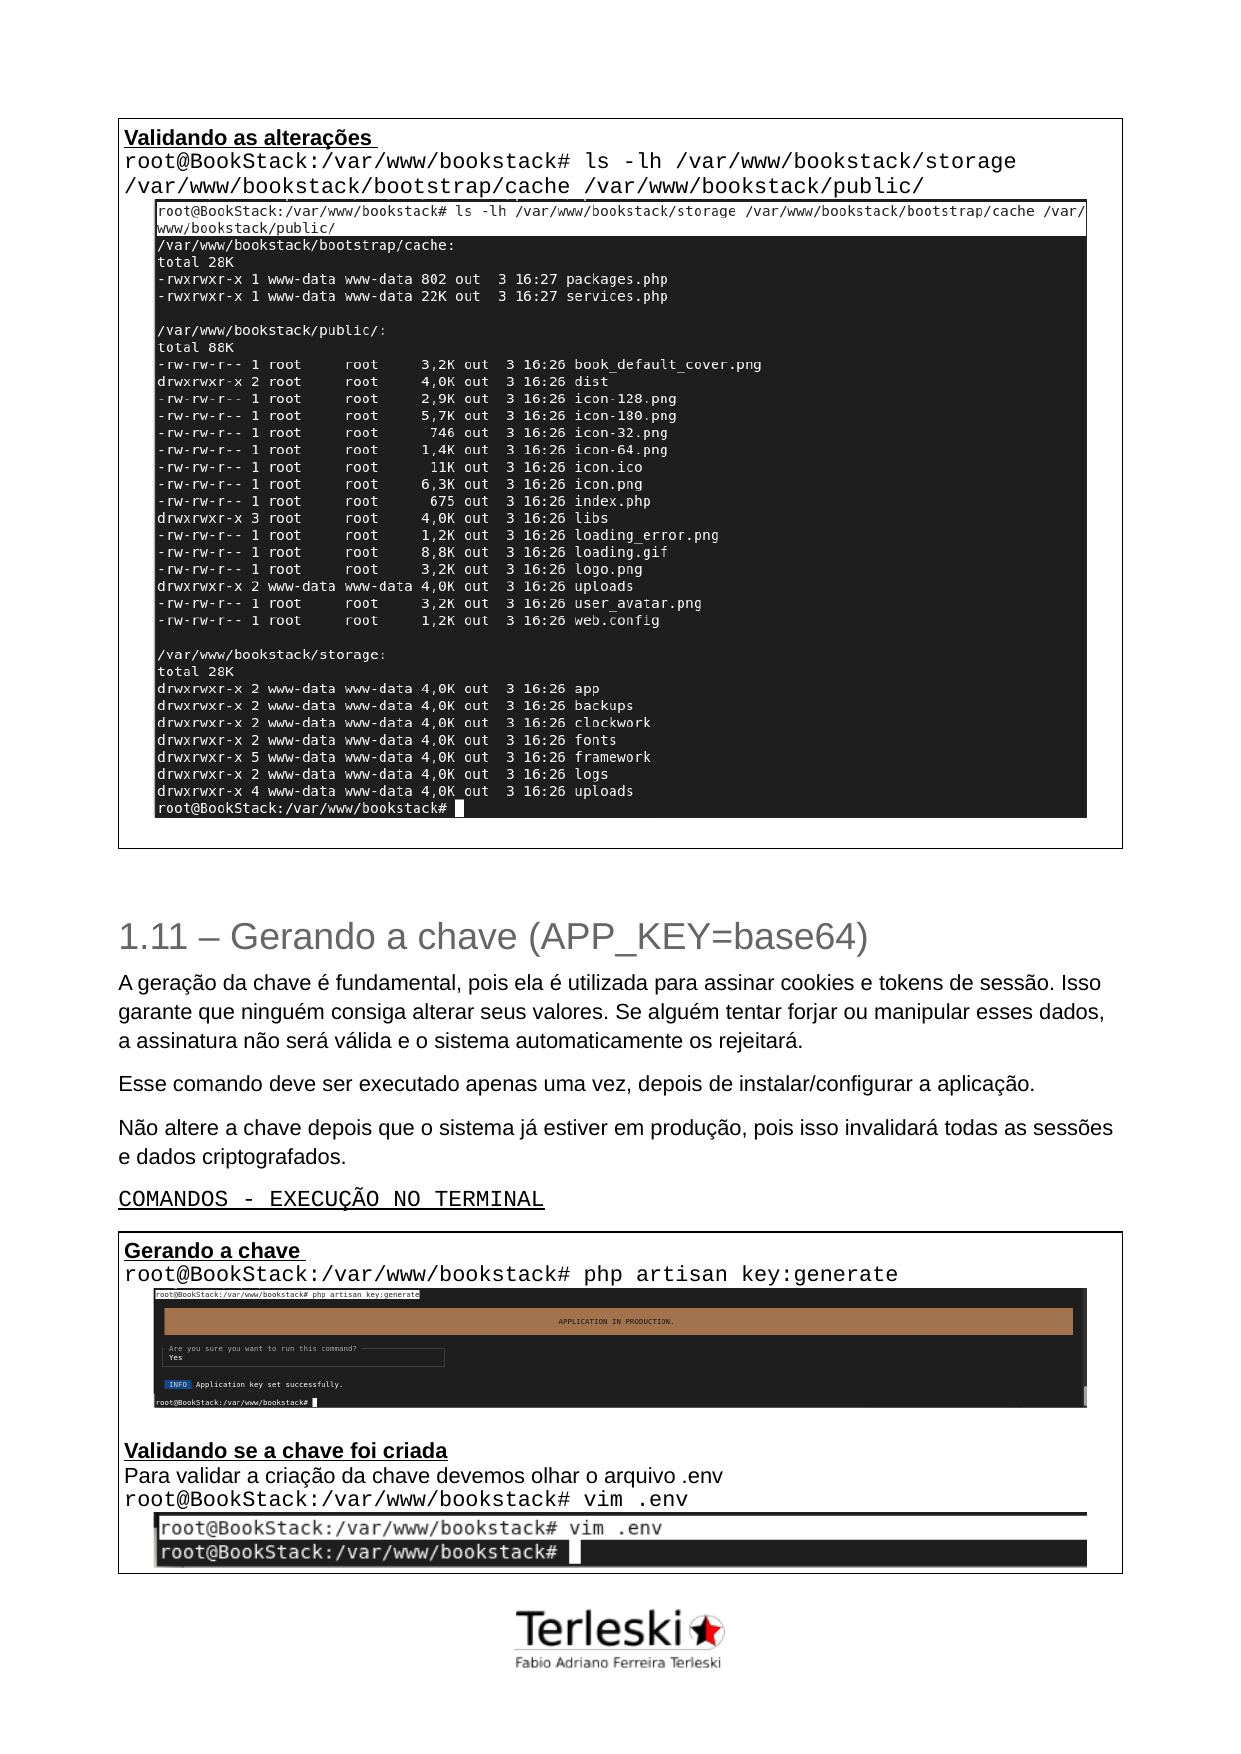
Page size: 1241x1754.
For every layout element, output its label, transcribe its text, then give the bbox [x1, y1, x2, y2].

text COMANDOS - EXECUÇÃO NO TERMINAL [118, 1187, 1122, 1213]
picture [153, 1512, 1087, 1568]
picture [513, 1607, 727, 1673]
table_header Gerando a chave root@BookStack:/var/www/bookstack# php artisan key:generate Validando se a chave foi criada Para validar a criação da chave devemos olhar o arquivo .env root@BookStack:/var/www/bookstack# vim .env [119, 1233, 1122, 1573]
text Esse comando deve ser executado apenas uma vez, depois de instalar/configurar a aplicação. [118, 1071, 1122, 1096]
picture [153, 199, 1087, 818]
picture [153, 1288, 1087, 1408]
text A geração da chave é fundamental, pois ela é utilizada para assinar cookies e tokens de sessão. Isso garante que ninguém consiga alterar seus valores. Se alguém tentar forjar ou manipular esses dados, a assinatura não será válida e o sistema automaticamente os rejeitará. [118, 969, 1122, 1053]
text Não altere a chave depois que o sistema já estiver em produção, pois isso invalidará todas as sessões e dados criptografados. [118, 1114, 1122, 1169]
subtitle 1.11 – Gerando a chave (APP_KEY=base64) [118, 914, 1122, 957]
table_header Validando as alterações root@BookStack:/var/www/bookstack# ls -lh /var/www/bookstack/storage /var/www/bookstack/bootstrap/cache /var/www/bookstack/public/ [119, 119, 1122, 848]
